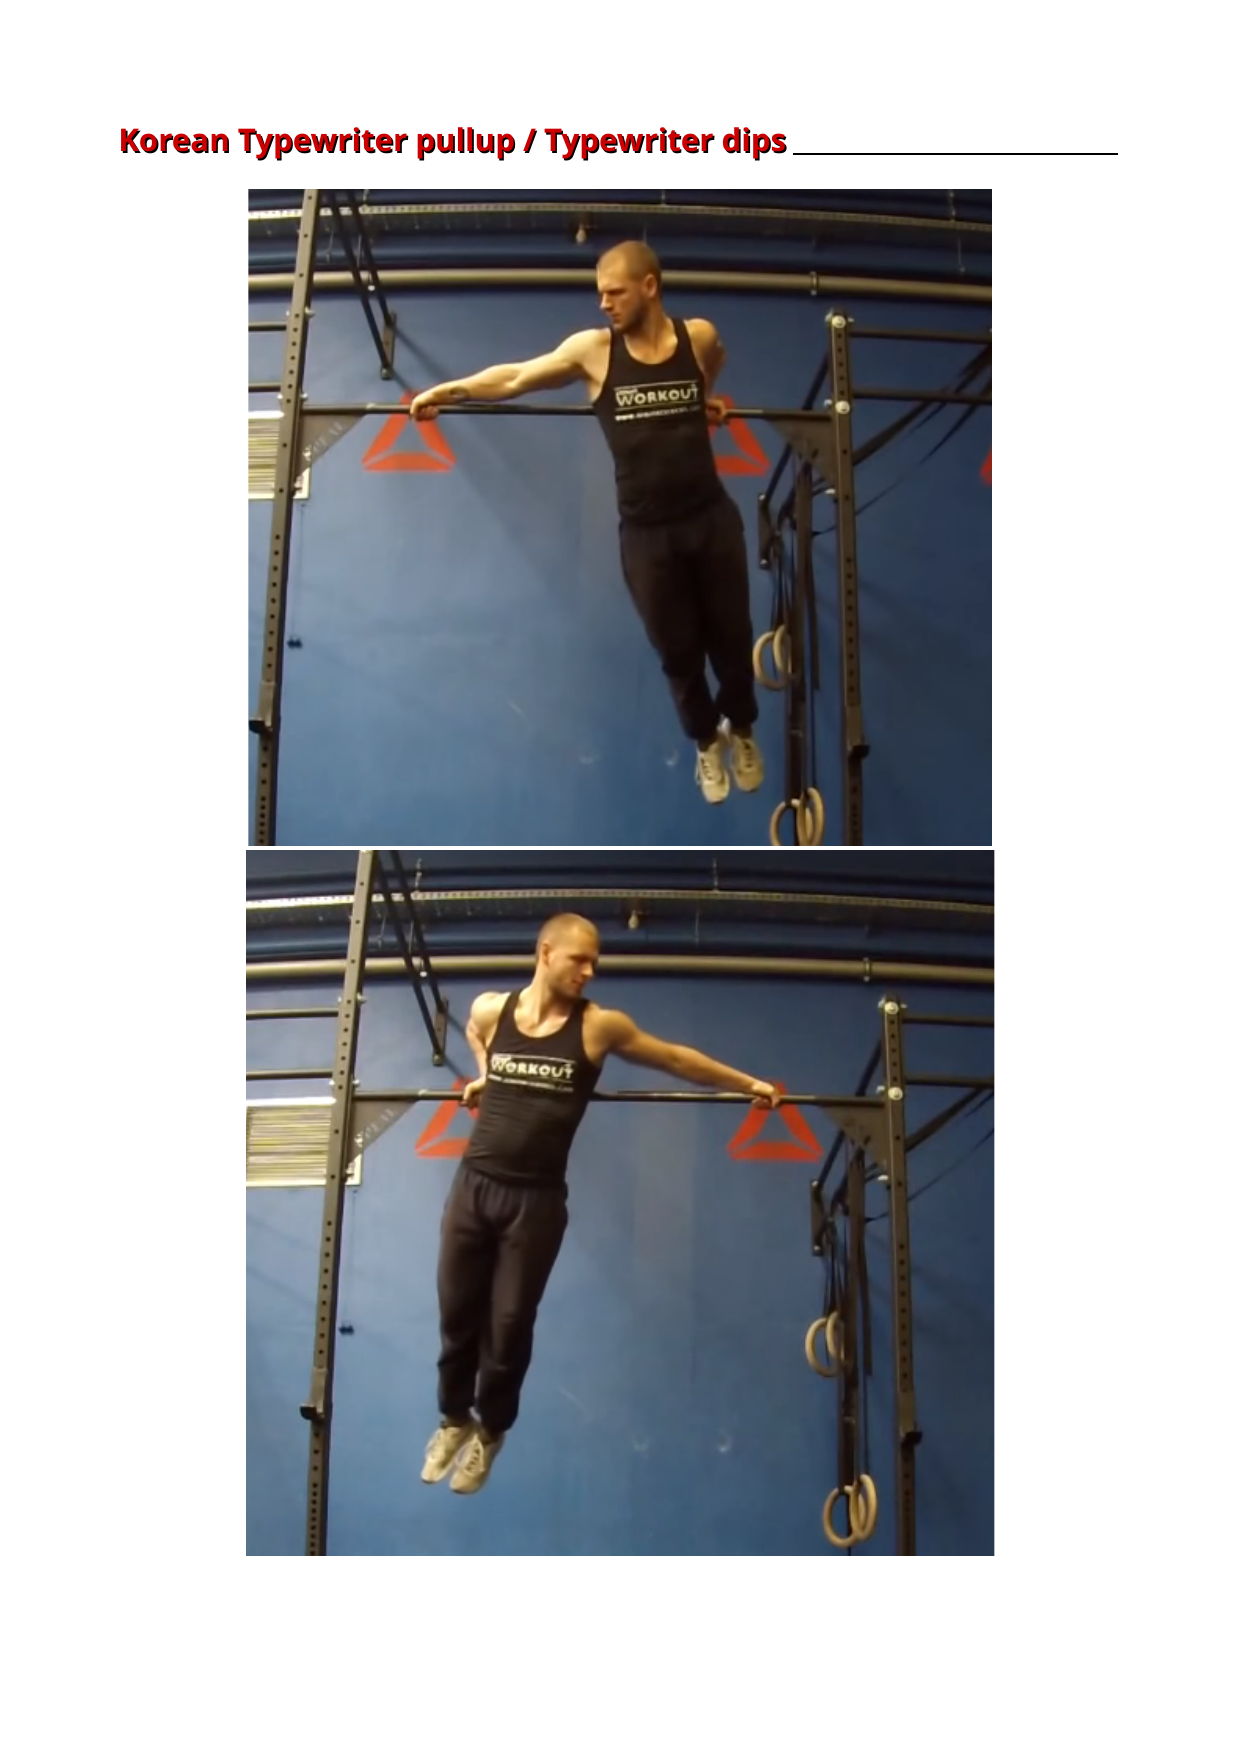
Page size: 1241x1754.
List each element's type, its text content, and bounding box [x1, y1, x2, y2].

picture [248, 189, 992, 846]
picture [246, 850, 995, 1556]
text Korean Typewriter pullup / Typewriter dips [118, 118, 1122, 161]
